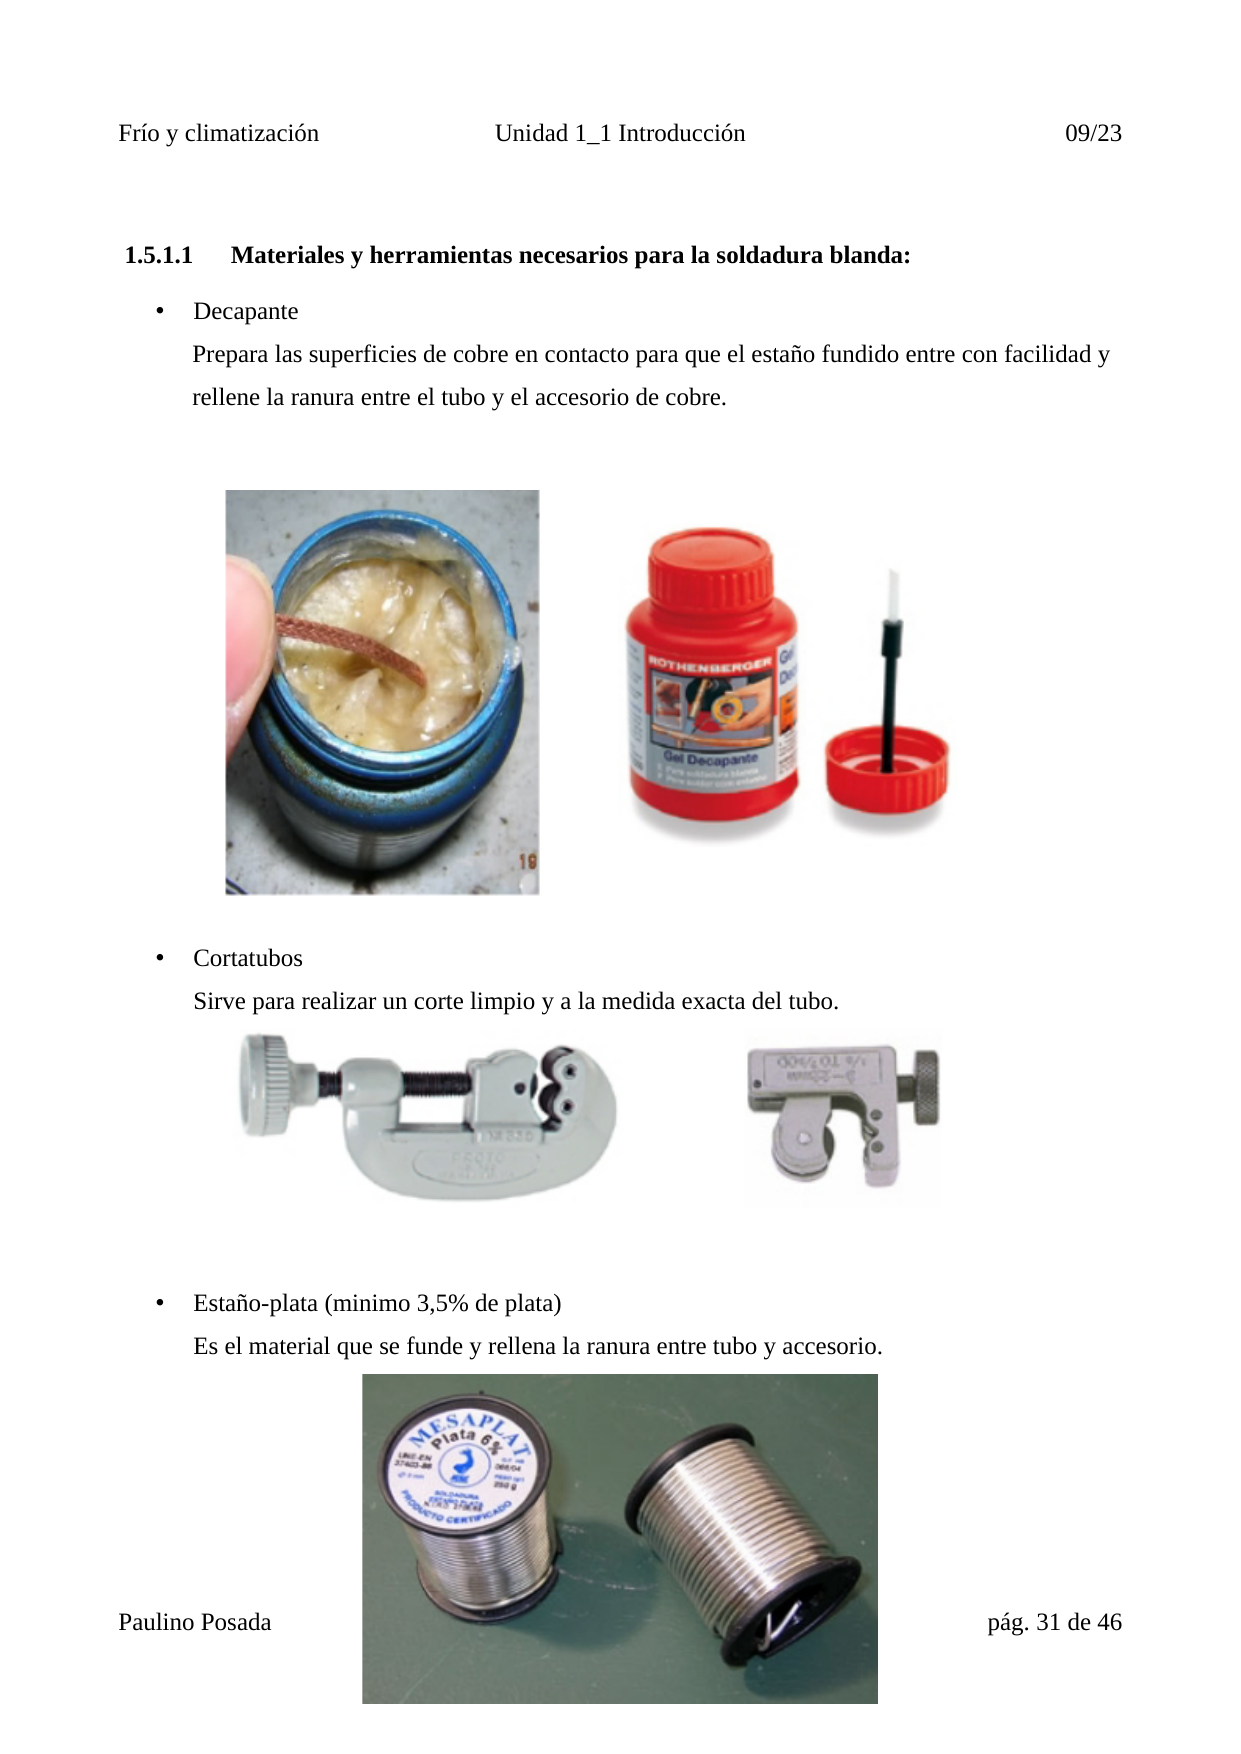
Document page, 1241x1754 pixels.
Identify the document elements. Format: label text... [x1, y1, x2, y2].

subtitle Materiales y herramientas necesarios para la soldadura blanda: [118, 240, 1122, 269]
picture [224, 1029, 948, 1209]
picture [617, 523, 962, 847]
text Prepara las superficies de cobre en contacto para que el estaño fundido entre con facilidad y rellene la ranura entre el tubo y el accesorio de cobre. [118, 339, 1122, 411]
picture [225, 490, 543, 899]
list Decapante [156, 296, 1122, 325]
picture [362, 1374, 878, 1704]
list Estaño-plata (minimo 3,5% de plata) Es el material que se funde y rellena la ranura entre tubo y accesorio. [156, 1288, 1122, 1360]
list Cortatubos Sirve para realizar un corte limpio y a la medida exacta del tubo. [156, 943, 1122, 1015]
